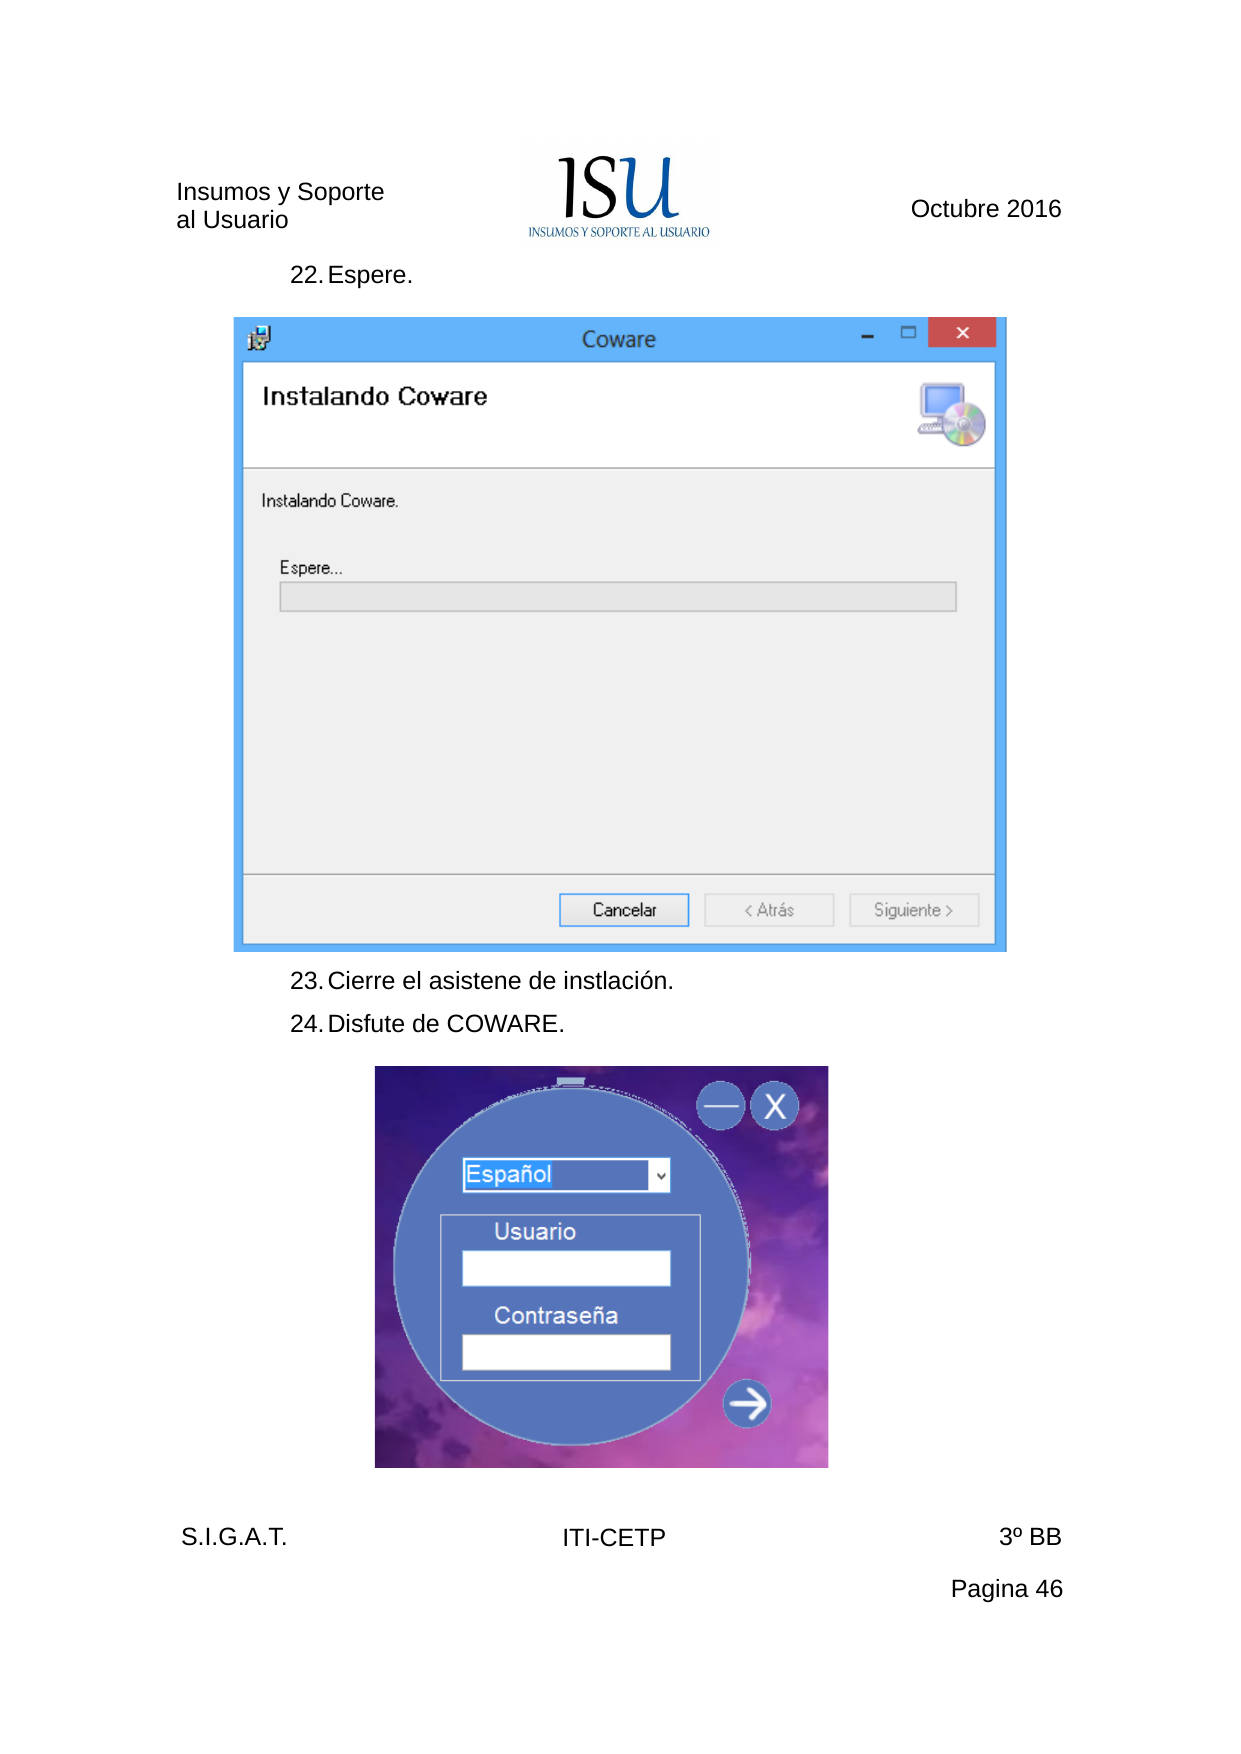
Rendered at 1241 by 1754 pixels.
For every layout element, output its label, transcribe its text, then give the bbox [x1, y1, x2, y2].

list Disfute de COWARE. [290, 1009, 1063, 1038]
list Cierre el asistene de instlación. [290, 303, 1063, 995]
picture [517, 138, 723, 252]
list Espere. [290, 260, 1063, 288]
